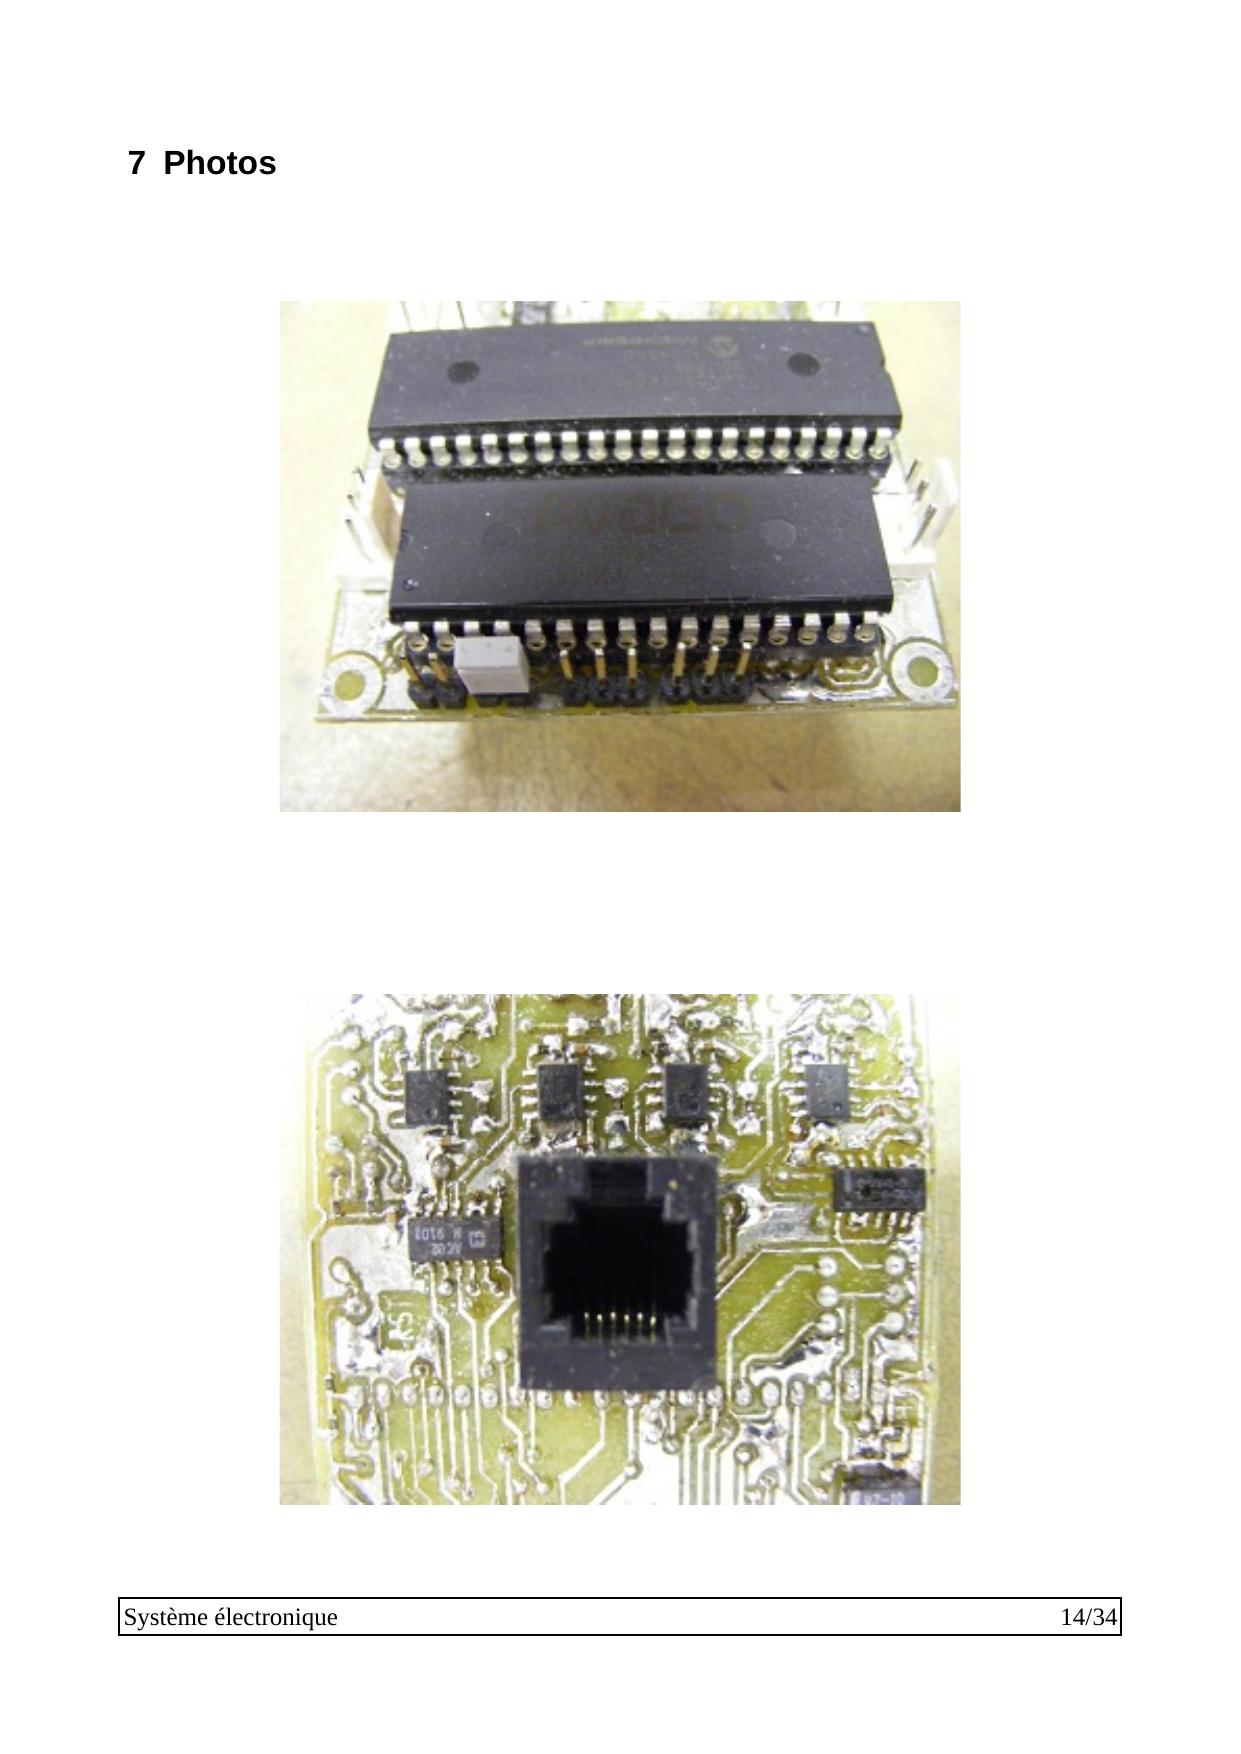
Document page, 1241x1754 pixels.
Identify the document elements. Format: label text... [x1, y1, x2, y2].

picture [279, 994, 961, 1505]
subtitle Photos [118, 143, 1122, 182]
picture [279, 301, 961, 812]
